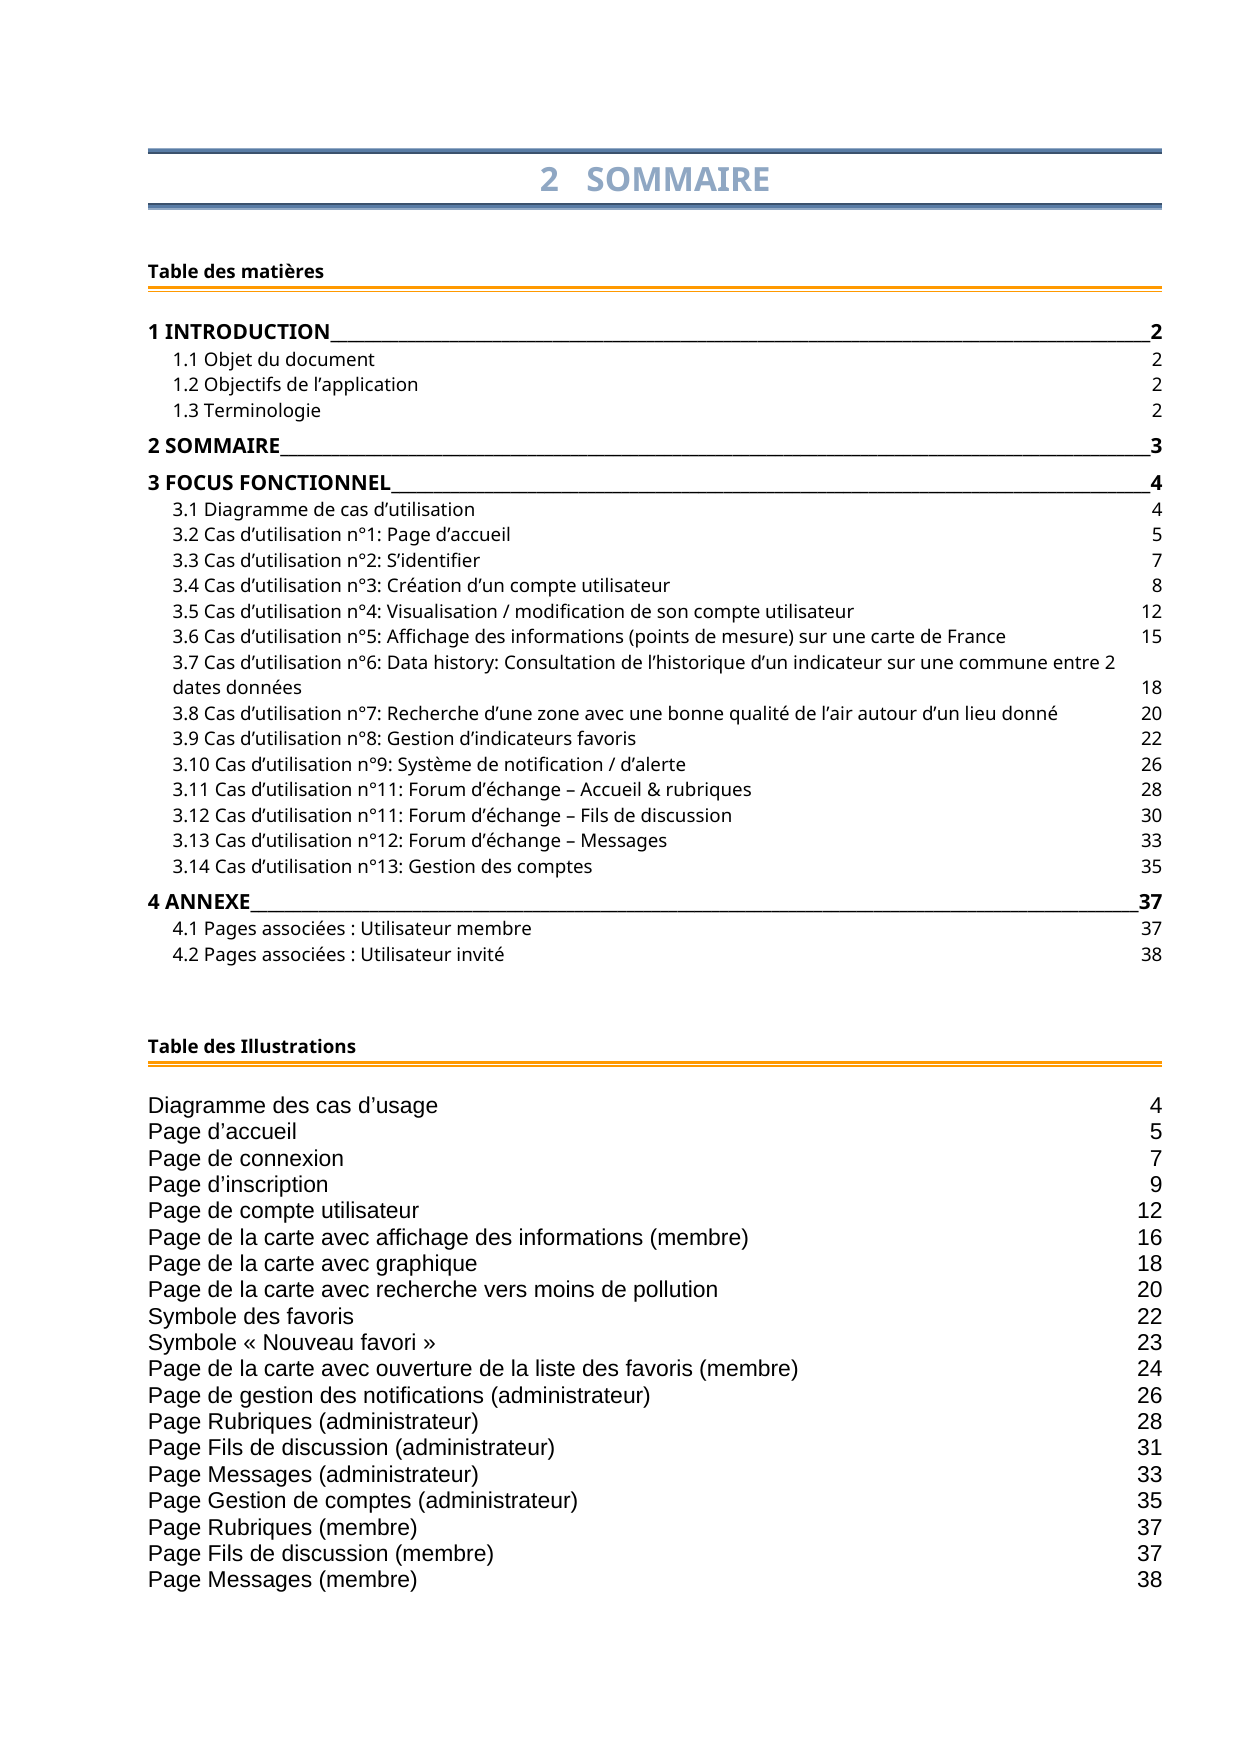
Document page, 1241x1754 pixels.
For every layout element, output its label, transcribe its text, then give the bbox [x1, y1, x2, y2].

text 3.1 Diagramme de cas d’utilisation 4 [172, 496, 1162, 522]
text 1 Introduction 2 [148, 317, 1162, 346]
text Page Rubriques (administrateur) 28 [148, 1408, 1162, 1434]
text 1.2 Objectifs de l’application 2 [172, 371, 1162, 397]
text Page Fils de discussion (administrateur) 31 [148, 1434, 1162, 1461]
text 4.2 Pages associées : Utilisateur invité 38 [172, 941, 1162, 967]
text Page d’accueil 5 [148, 1118, 1162, 1144]
text Page de connexion 7 [148, 1144, 1162, 1171]
subtitle Table des matières [148, 259, 1162, 286]
text 3.6 Cas d’utilisation n°5: Affichage des informations (points de mesure) sur une carte de France 15 [172, 624, 1162, 649]
text Page d’inscription 9 [148, 1171, 1162, 1197]
text Page de la carte avec recherche vers moins de pollution 20 [148, 1276, 1162, 1303]
text 3.10 Cas d’utilisation n°9: Système de notification / d’alerte 26 [172, 751, 1162, 777]
subtitle Sommaire [148, 154, 1162, 203]
text Page Rubriques (membre) 37 [148, 1513, 1162, 1540]
subtitle Table des Illustrations [148, 1033, 1162, 1061]
text Page de la carte avec affichage des informations (membre) 16 [148, 1223, 1162, 1250]
text 3.2 Cas d’utilisation n°1: Page d’accueil 5 [172, 522, 1162, 547]
text Page Messages (membre) 38 [148, 1566, 1162, 1592]
text 3.7 Cas d’utilisation n°6: Data history: Consultation de l’historique d’un indicateur sur une commune entre 2 dates données 18 [172, 649, 1162, 700]
text Page de la carte avec graphique 18 [148, 1250, 1162, 1276]
text 1.3 Terminologie 2 [172, 397, 1162, 422]
text Page de gestion des notifications (administrateur) 26 [148, 1382, 1162, 1408]
text Page Gestion de comptes (administrateur) 35 [148, 1487, 1162, 1513]
text Page de la carte avec ouverture de la liste des favoris (membre) 24 [148, 1355, 1162, 1382]
text 3.8 Cas d’utilisation n°7: Recherche d’une zone avec une bonne qualité de l’air autour d’un lieu donné 20 [172, 700, 1162, 726]
text Symbole « Nouveau favori » 23 [148, 1329, 1162, 1355]
text 1.1 Objet du document 2 [172, 346, 1162, 371]
text 3.14 Cas d’utilisation n°13: Gestion des comptes 35 [172, 853, 1162, 879]
text Diagramme des cas d’usage 4 [148, 1092, 1162, 1118]
text 2 Sommaire 3 [148, 431, 1162, 459]
text 3.5 Cas d’utilisation n°4: Visualisation / modification de son compte utilisateur 12 [172, 598, 1162, 624]
text 4.1 Pages associées : Utilisateur membre 37 [172, 916, 1162, 941]
text 3.9 Cas d’utilisation n°8: Gestion d’indicateurs favoris 22 [172, 726, 1162, 751]
text Page de compte utilisateur 12 [148, 1197, 1162, 1223]
text Symbole des favoris 22 [148, 1303, 1162, 1329]
text 3.13 Cas d’utilisation n°12: Forum d’échange – Messages 33 [172, 828, 1162, 853]
text 3.4 Cas d’utilisation n°3: Création d’un compte utilisateur 8 [172, 573, 1162, 598]
text 3.12 Cas d’utilisation n°11: Forum d’échange – Fils de discussion 30 [172, 802, 1162, 828]
text Page Messages (administrateur) 33 [148, 1461, 1162, 1487]
text 4 Annexe 37 [148, 887, 1162, 916]
text Page Fils de discussion (membre) 37 [148, 1540, 1162, 1566]
text 3 Focus fonctionnel 4 [148, 468, 1162, 496]
text 3.11 Cas d’utilisation n°11: Forum d’échange – Accueil & rubriques 28 [172, 777, 1162, 802]
text 3.3 Cas d’utilisation n°2: S’identifier 7 [172, 547, 1162, 573]
